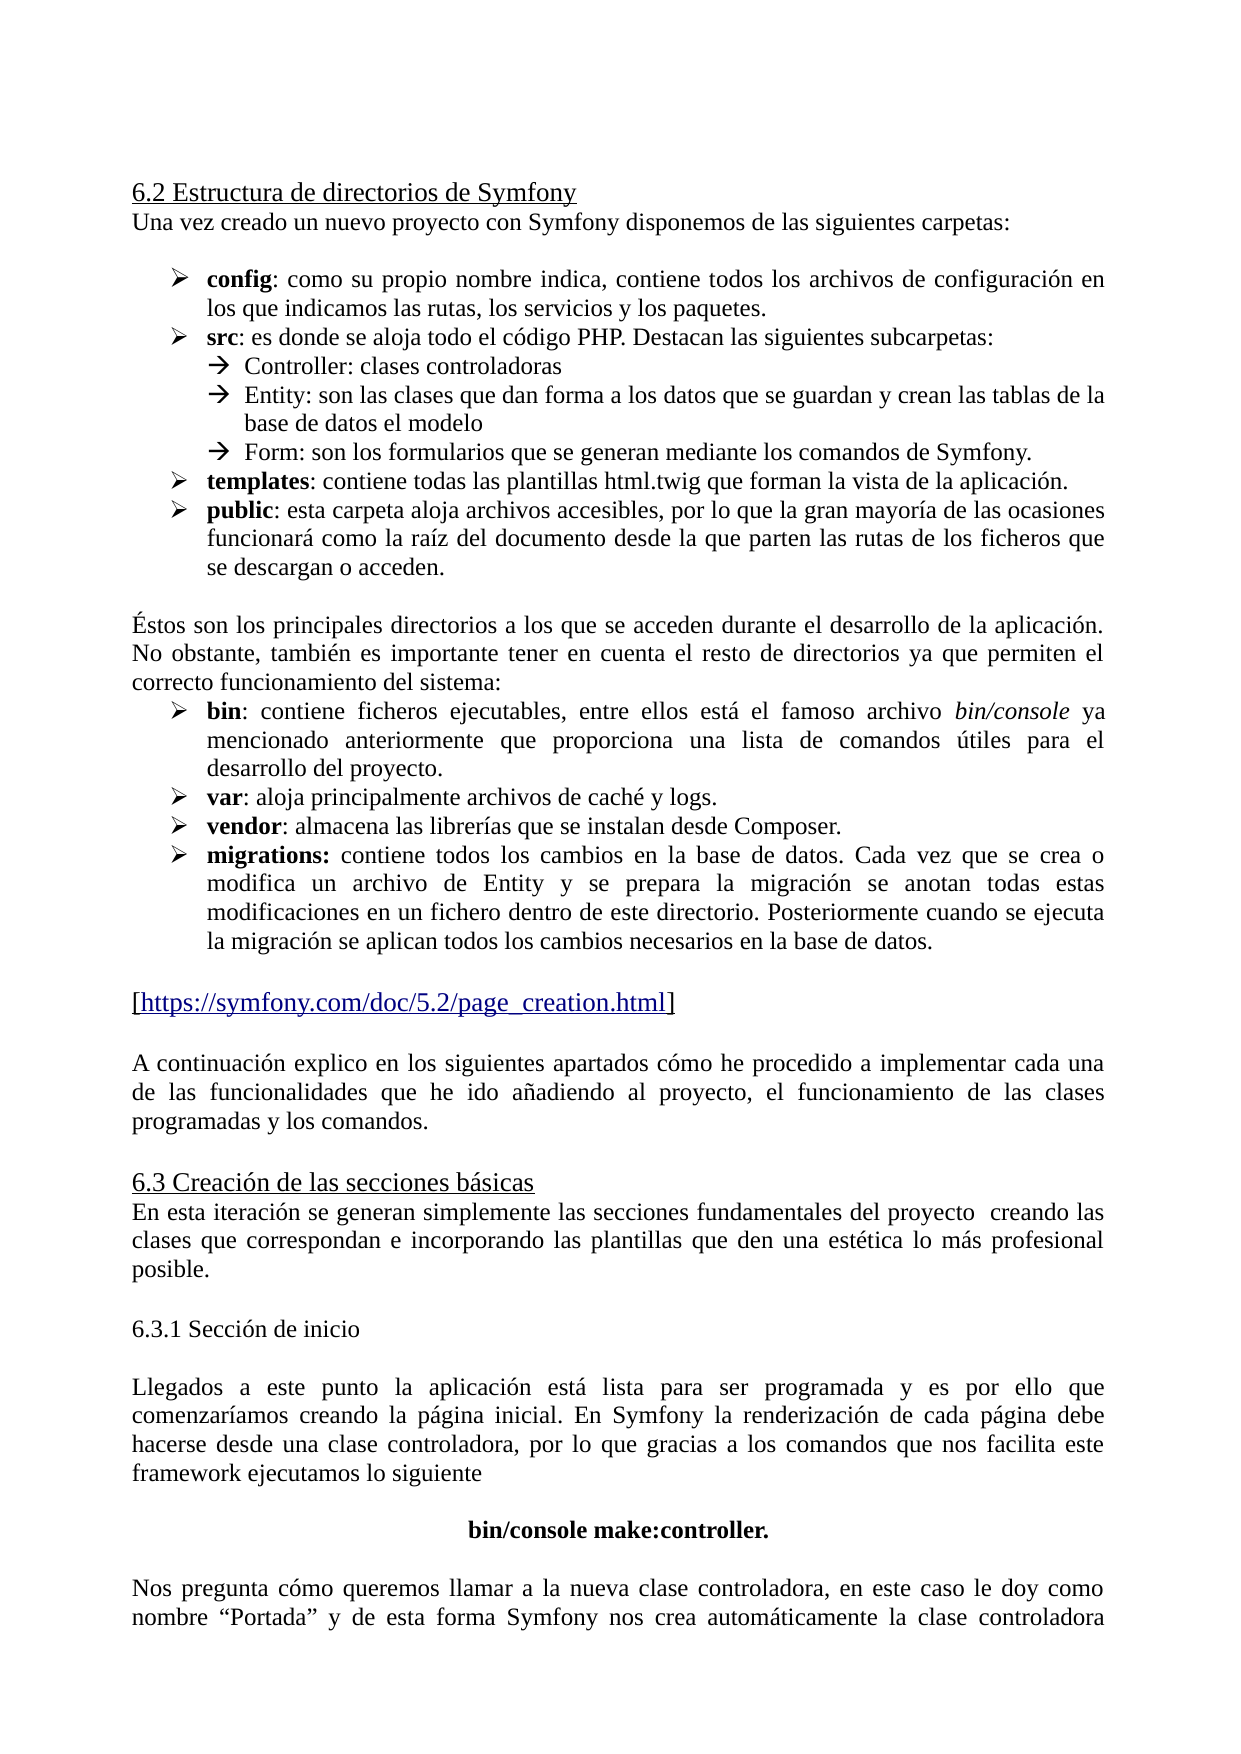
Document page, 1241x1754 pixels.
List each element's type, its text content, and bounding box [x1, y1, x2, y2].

text En esta iteración se generan simplemente las secciones fundamentales del proyecto creando las clases que correspondan e incorporando las plantillas que den una estética lo más profesional posible. [132, 1197, 1106, 1283]
list Entity: son las clases que dan forma a los datos que se guardan y crean las tablas de la base de datos el modelo [207, 380, 1106, 437]
text A continuación explico en los siguientes apartados cómo he procedido a implementar cada una de las funcionalidades que he ido añadiendo al proyecto, el funcionamiento de las clases programadas y los comandos. [132, 1048, 1106, 1134]
text [https://symfony.com/doc/5.2/page_creation.html] [132, 986, 1106, 1017]
text Una vez creado un nuevo proyecto con Symfony disponemos de las siguientes carpetas: [132, 207, 1106, 236]
list public: esta carpeta aloja archivos accesibles, por lo que la gran mayoría de las ocasiones funcionará como la raíz del documento desde la que parten las rutas de los ficheros que se descargan o acceden. [169, 495, 1106, 581]
text Nos pregunta cómo queremos llamar a la nueva clase controladora, en este caso le doy como nombre “Portada” y de esta forma Symfony nos crea automáticamente la clase controladora [132, 1573, 1106, 1630]
list config: como su propio nombre indica, contiene todos los archivos de configuración en los que indicamos las rutas, los servicios y los paquetes. [169, 264, 1106, 322]
text 6.2 Estructura de directorios de Symfony [132, 176, 1106, 207]
text 6.3 Creación de las secciones básicas [132, 1166, 1106, 1197]
text bin/console make:controller. [132, 1515, 1106, 1544]
list vendor: almacena las librerías que se instalan desde Composer. [169, 811, 1106, 840]
text Llegados a este punto la aplicación está lista para ser programada y es por ello que comenzaríamos creando la página inicial. En Symfony la renderización de cada página debe hacerse desde una clase controladora, por lo que gracias a los comandos que nos facilita este framework ejecutamos lo siguiente [132, 1372, 1106, 1487]
text Éstos son los principales directorios a los que se acceden durante el desarrollo de la aplicación. No obstante, también es importante tener en cuenta el resto de directorios ya que permiten el correcto funcionamiento del sistema: [132, 610, 1106, 696]
list Controller: clases controladoras [207, 351, 1106, 380]
list migrations: contiene todos los cambios en la base de datos. Cada vez que se crea o modifica un archivo de Entity y se prepara la migración se anotan todas estas modificaciones en un fichero dentro de este directorio. Posteriormente cuando se ejecuta la migración se aplican todos los cambios necesarios en la base de datos. [169, 840, 1106, 955]
text 6.3.1 Sección de inicio [132, 1314, 1106, 1343]
list var: aloja principalmente archivos de caché y logs. [169, 782, 1106, 811]
list Form: son los formularios que se generan mediante los comandos de Symfony. [207, 437, 1106, 466]
list templates: contiene todas las plantillas html.twig que forman la vista de la aplicación. [169, 466, 1106, 495]
list bin: contiene ficheros ejecutables, entre ellos está el famoso archivo bin/console ya mencionado anteriormente que proporciona una lista de comandos útiles para el desarrollo del proyecto. [169, 696, 1106, 782]
list src: es donde se aloja todo el código PHP. Destacan las siguientes subcarpetas: [169, 322, 1106, 351]
